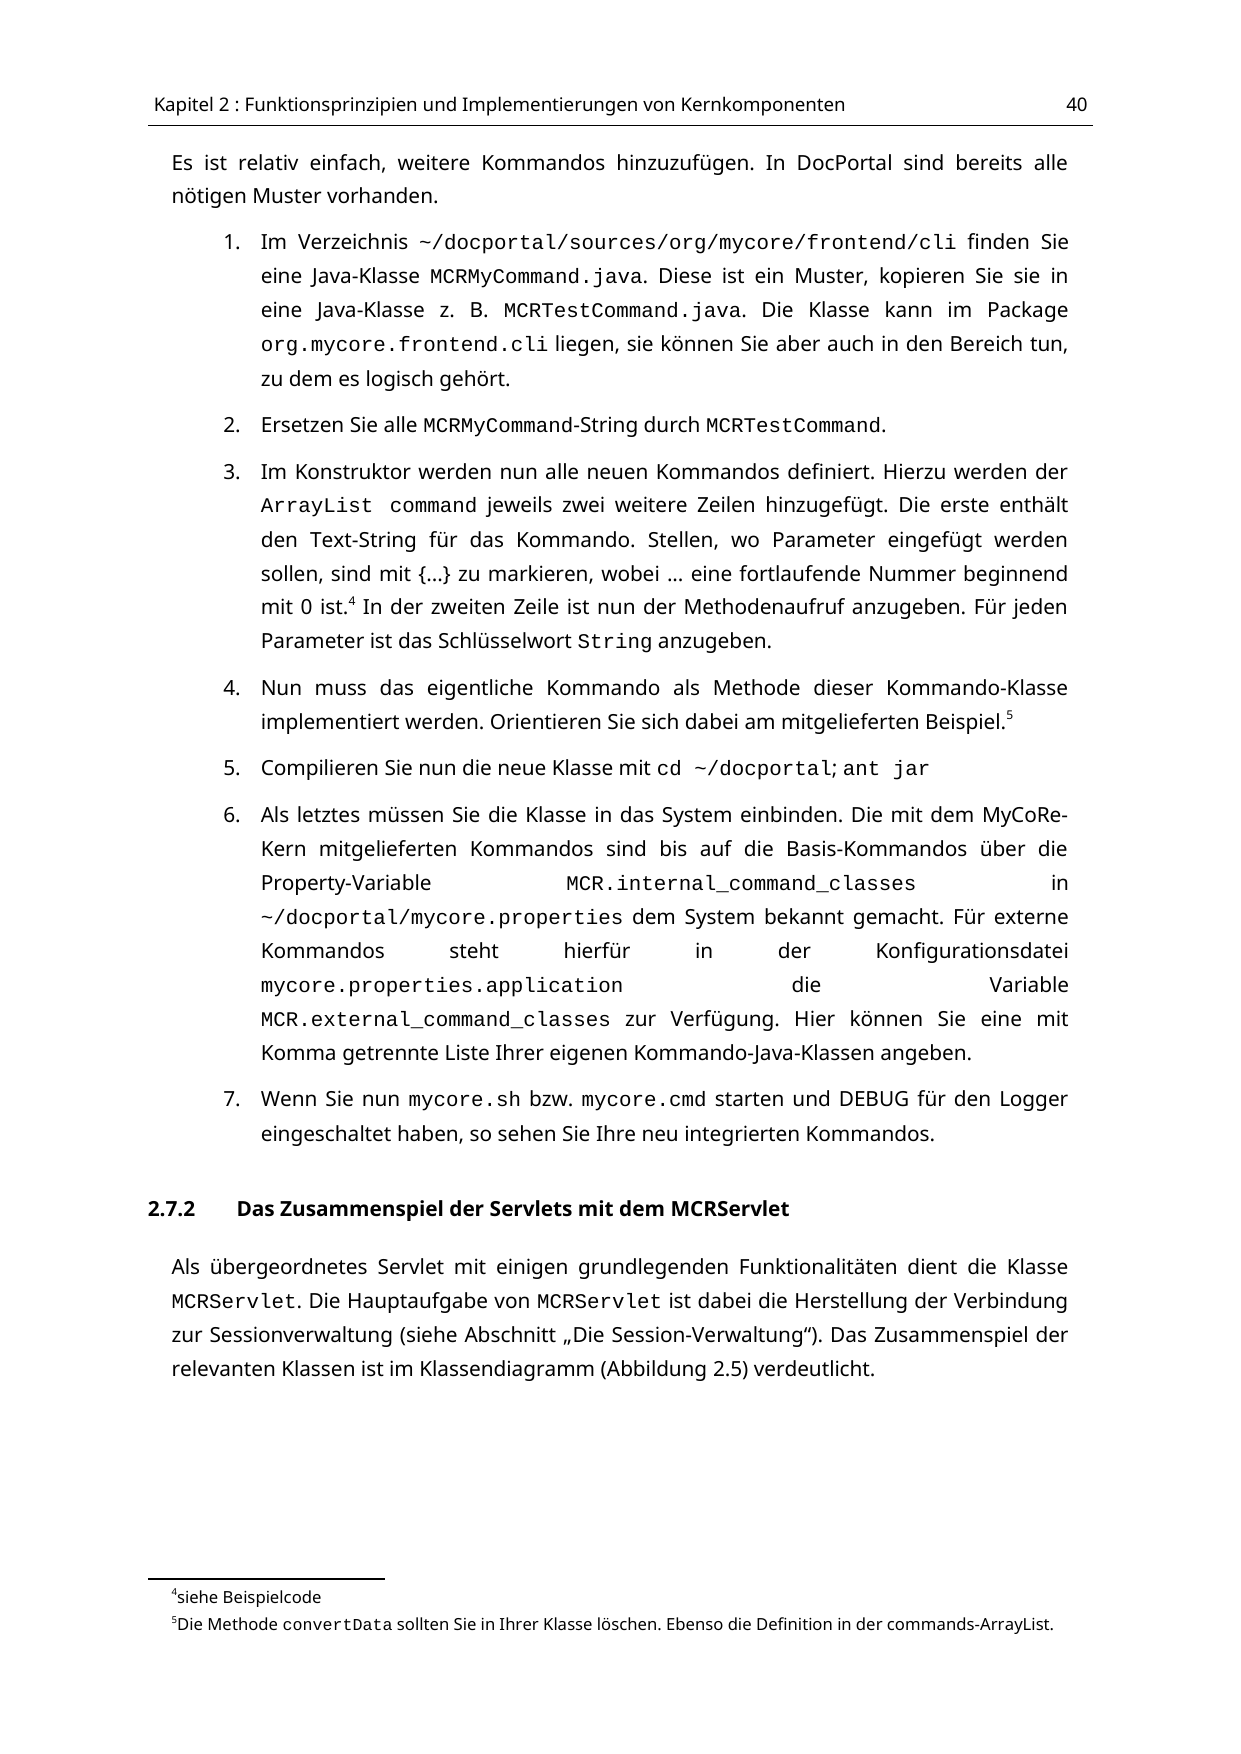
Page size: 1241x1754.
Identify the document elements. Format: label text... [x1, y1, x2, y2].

list Nun muss das eigentliche Kommando als Methode dieser Kommando-Klasse implementiert werden. Orientieren Sie sich dabei am mitgelieferten Beispiel. [185, 673, 1069, 735]
list Als letztes müssen Sie die Klasse in das System einbinden. Die mit dem MyCoRe-Kern mitgelieferten Kommandos sind bis auf die Basis-Kommandos über die Property-Variable MCR.internal_command_classes in ~/docportal/mycore.properties dem System bekannt gemacht. Für externe Kommandos steht hierfür in der Konfigurationsdatei mycore.properties.application die Variable MCR.external_command_classes zur Verfügung. Hier können Sie eine mit Komma getrennte Liste Ihrer eigenen Kommando-Java-Klassen angeben. [185, 800, 1069, 1066]
text Es ist relativ einfach, weitere Kommandos hinzuzufügen. In DocPortal sind bereits alle nötigen Muster vorhanden. [171, 148, 1069, 210]
list Im Konstruktor werden nun alle neuen Kommandos definiert. Hierzu werden der ArrayList command jeweils zwei weitere Zeilen hinzugefügt. Die erste enthält den Text-String für das Kommando. Stellen, wo Parameter eingefügt werden sollen, sind mit {...} zu markieren, wobei ... eine fortlaufende Nummer beginnend mit 0 ist. In der zweiten Zeile ist nun der Methodenaufruf anzugeben. Für jeden Parameter ist das Schlüsselwort String anzugeben. [185, 457, 1069, 655]
text Als übergeordnetes Servlet mit einigen grundlegenden Funktionalitäten dient die Klasse MCRServlet. Die Hauptaufgabe von MCRServlet ist dabei die Herstellung der Verbindung zur Sessionverwaltung (siehe Abschnitt „Die Session-Verwaltung“). Das Zusammenspiel der relevanten Klassen ist im Klassendiagramm (Abbildung 2.5) verdeutlicht. [171, 1252, 1069, 1382]
list siehe Beispielcode [171, 1585, 1069, 1608]
list Ersetzen Sie alle MCRMyCommand-String durch MCRTestCommand. [185, 410, 1069, 439]
list Im Verzeichnis ~/docportal/sources/org/mycore/frontend/cli finden Sie eine Java-Klasse MCRMyCommand.java. Diese ist ein Muster, kopieren Sie sie in eine Java-Klasse z. B. MCRTestCommand.java. Die Klasse kann im Package org.mycore.frontend.cli liegen, sie können Sie aber auch in den Bereich tun, zu dem es logisch gehört. [185, 227, 1069, 392]
list Die Methode convertData sollten Sie in Ihrer Klasse löschen. Ebenso die Definition in der commands-ArrayList. [171, 1613, 1069, 1636]
list Compilieren Sie nun die neue Klasse mit cd ~/docportal; ant jar [185, 753, 1069, 782]
subtitle Das Zusammenspiel der Servlets mit dem MCRServlet [148, 1194, 1092, 1223]
list Wenn Sie nun mycore.sh bzw. mycore.cmd starten und DEBUG für den Logger eingeschaltet haben, so sehen Sie Ihre neu integrierten Kommandos. [185, 1084, 1069, 1147]
